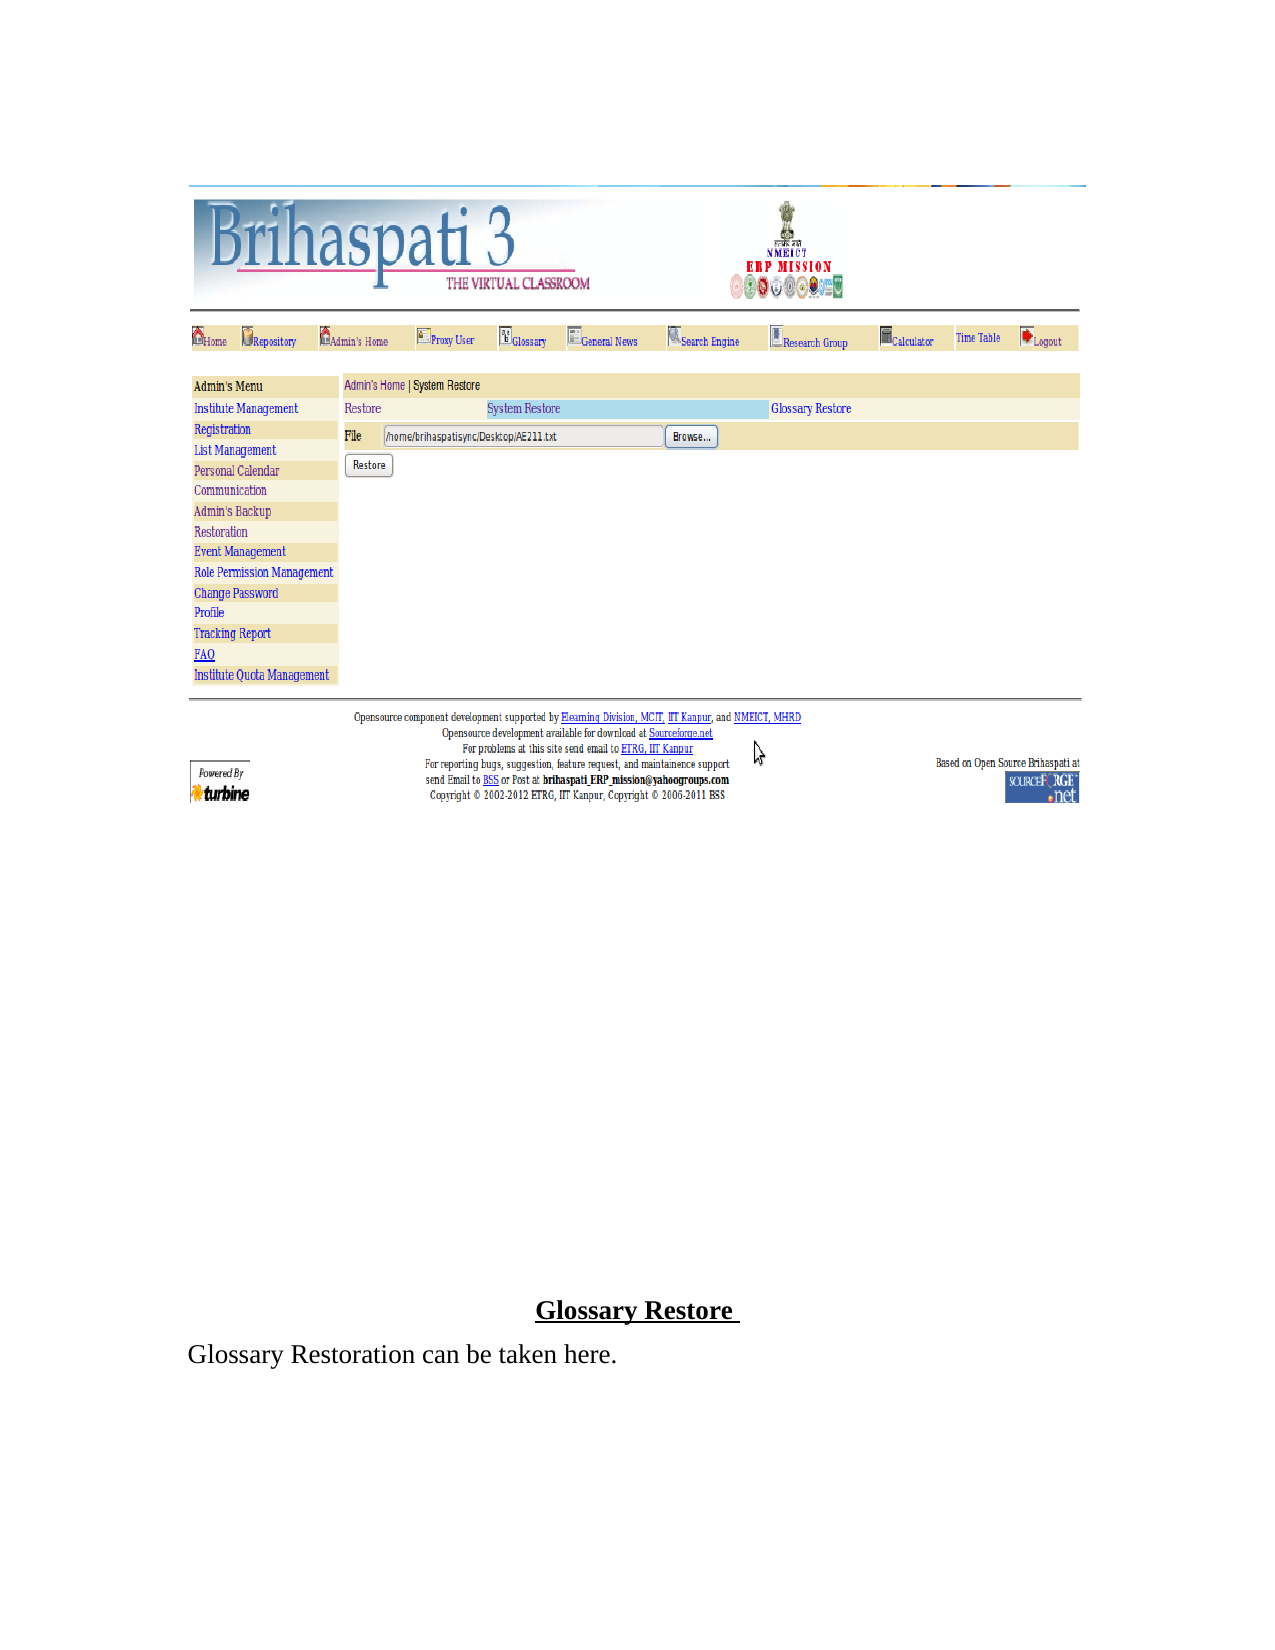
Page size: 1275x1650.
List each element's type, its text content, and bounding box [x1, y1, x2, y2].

text Glossary Restore [187, 1294, 1087, 1325]
text Glossary Restoration can be taken here. [187, 1338, 1087, 1369]
picture [189, 185, 1086, 826]
